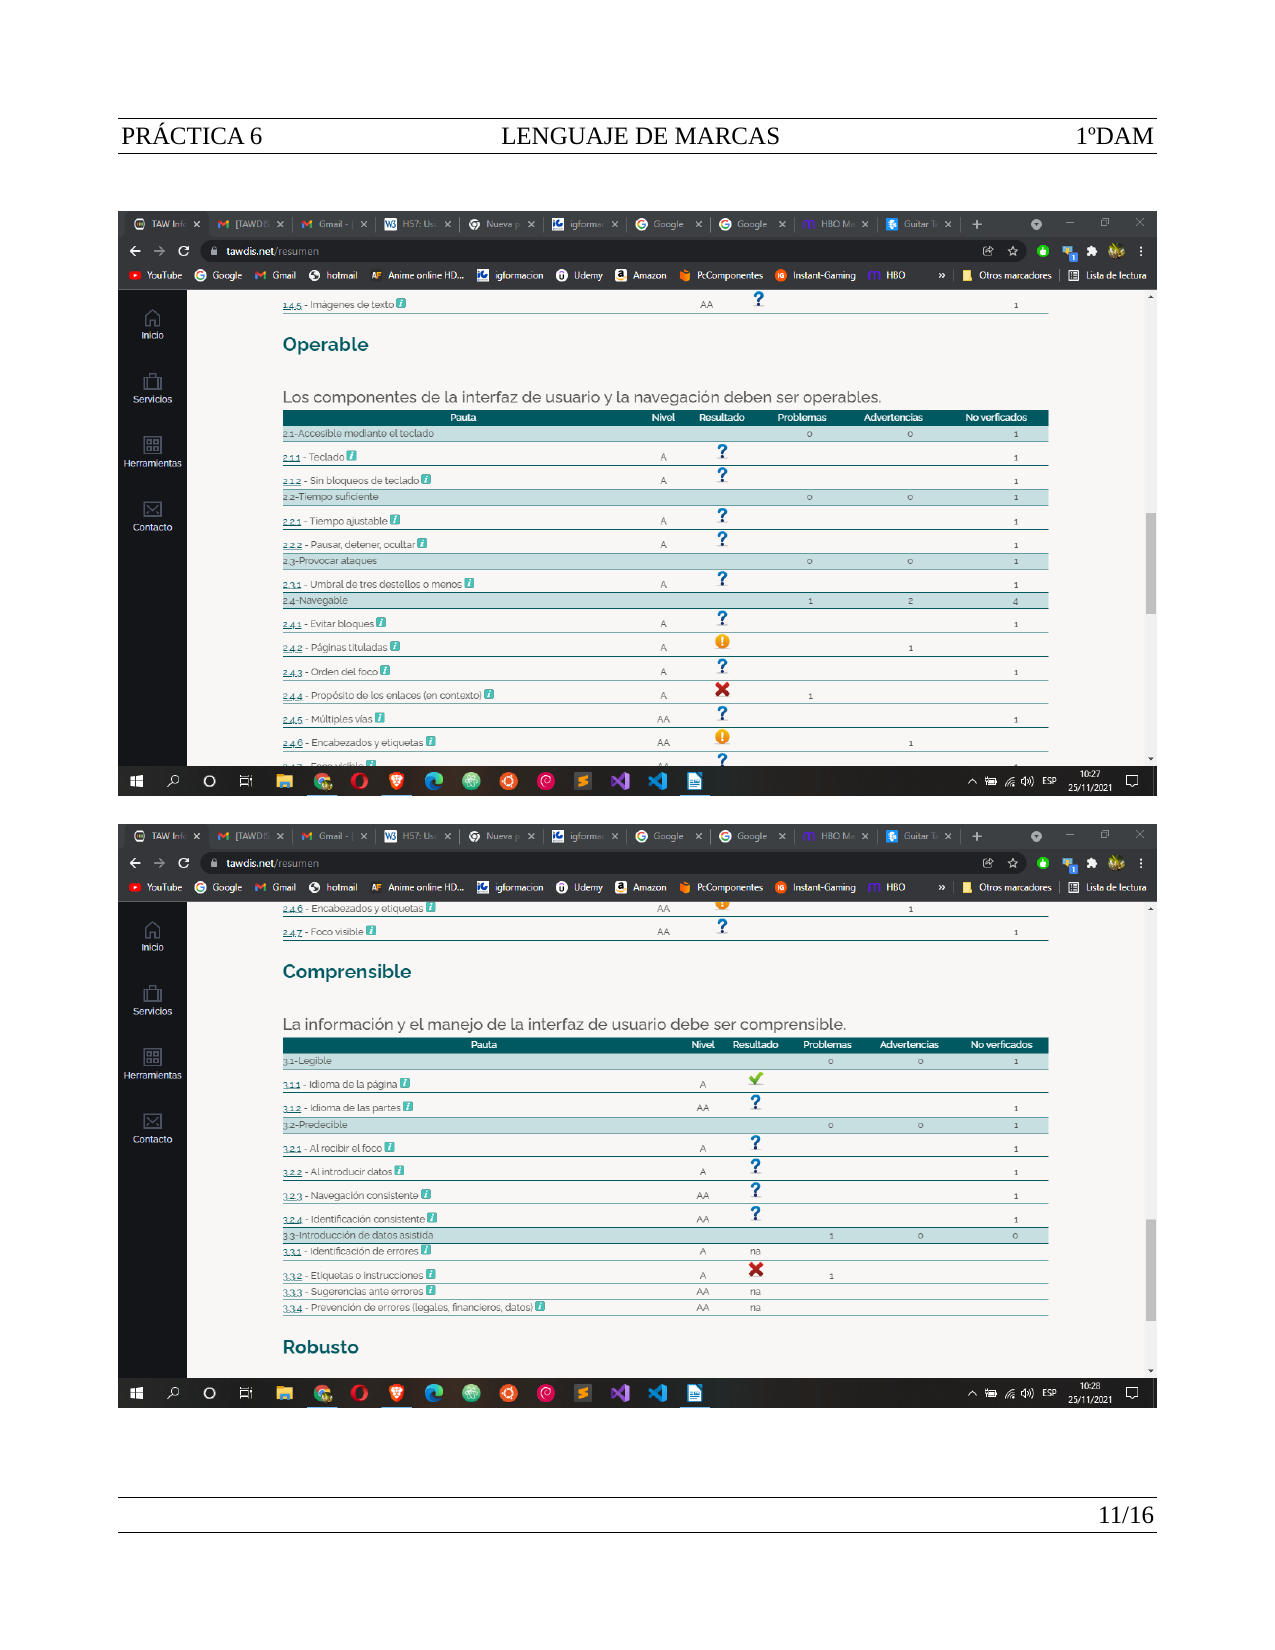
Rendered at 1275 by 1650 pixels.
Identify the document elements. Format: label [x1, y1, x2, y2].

picture [118, 211, 1157, 796]
picture [118, 824, 1157, 1408]
